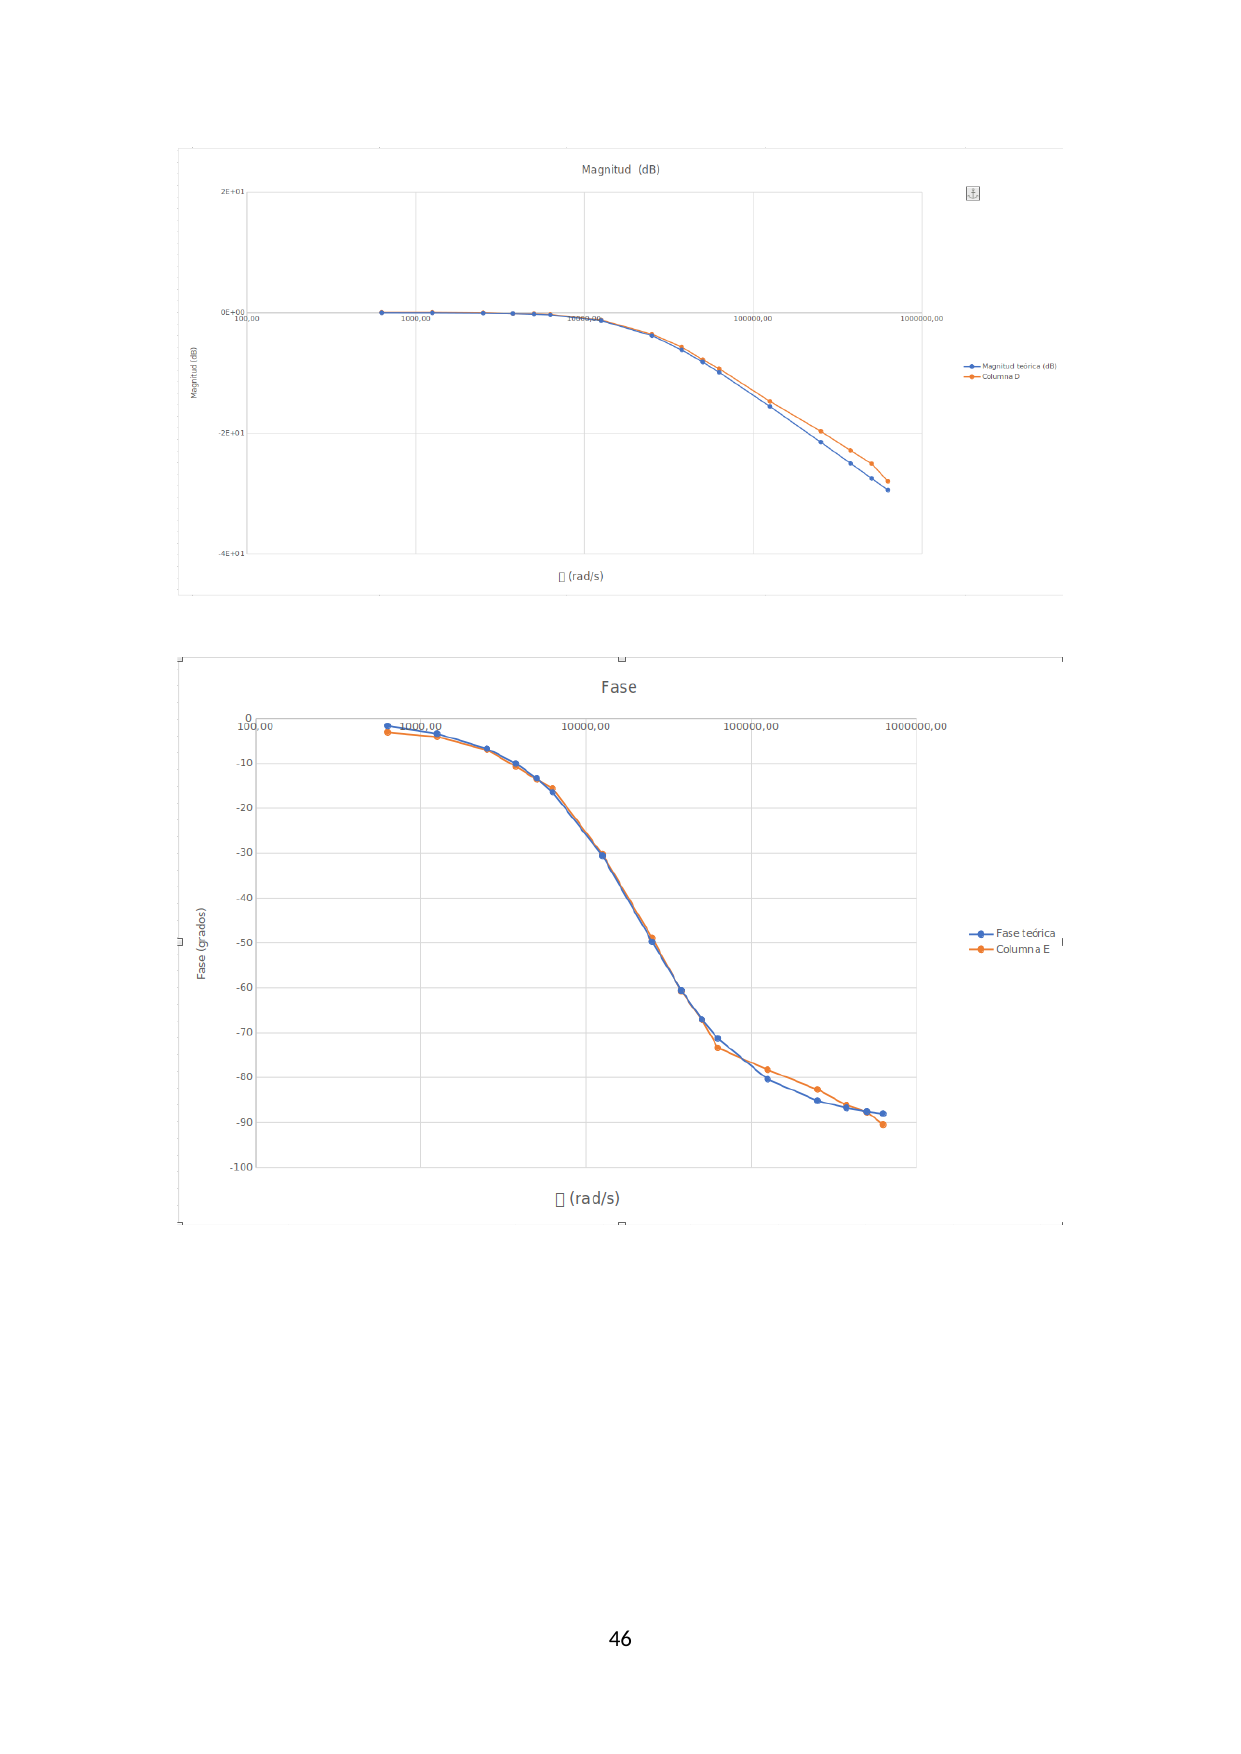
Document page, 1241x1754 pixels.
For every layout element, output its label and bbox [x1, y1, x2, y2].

picture [177, 657, 1063, 1225]
picture [177, 147, 1063, 596]
